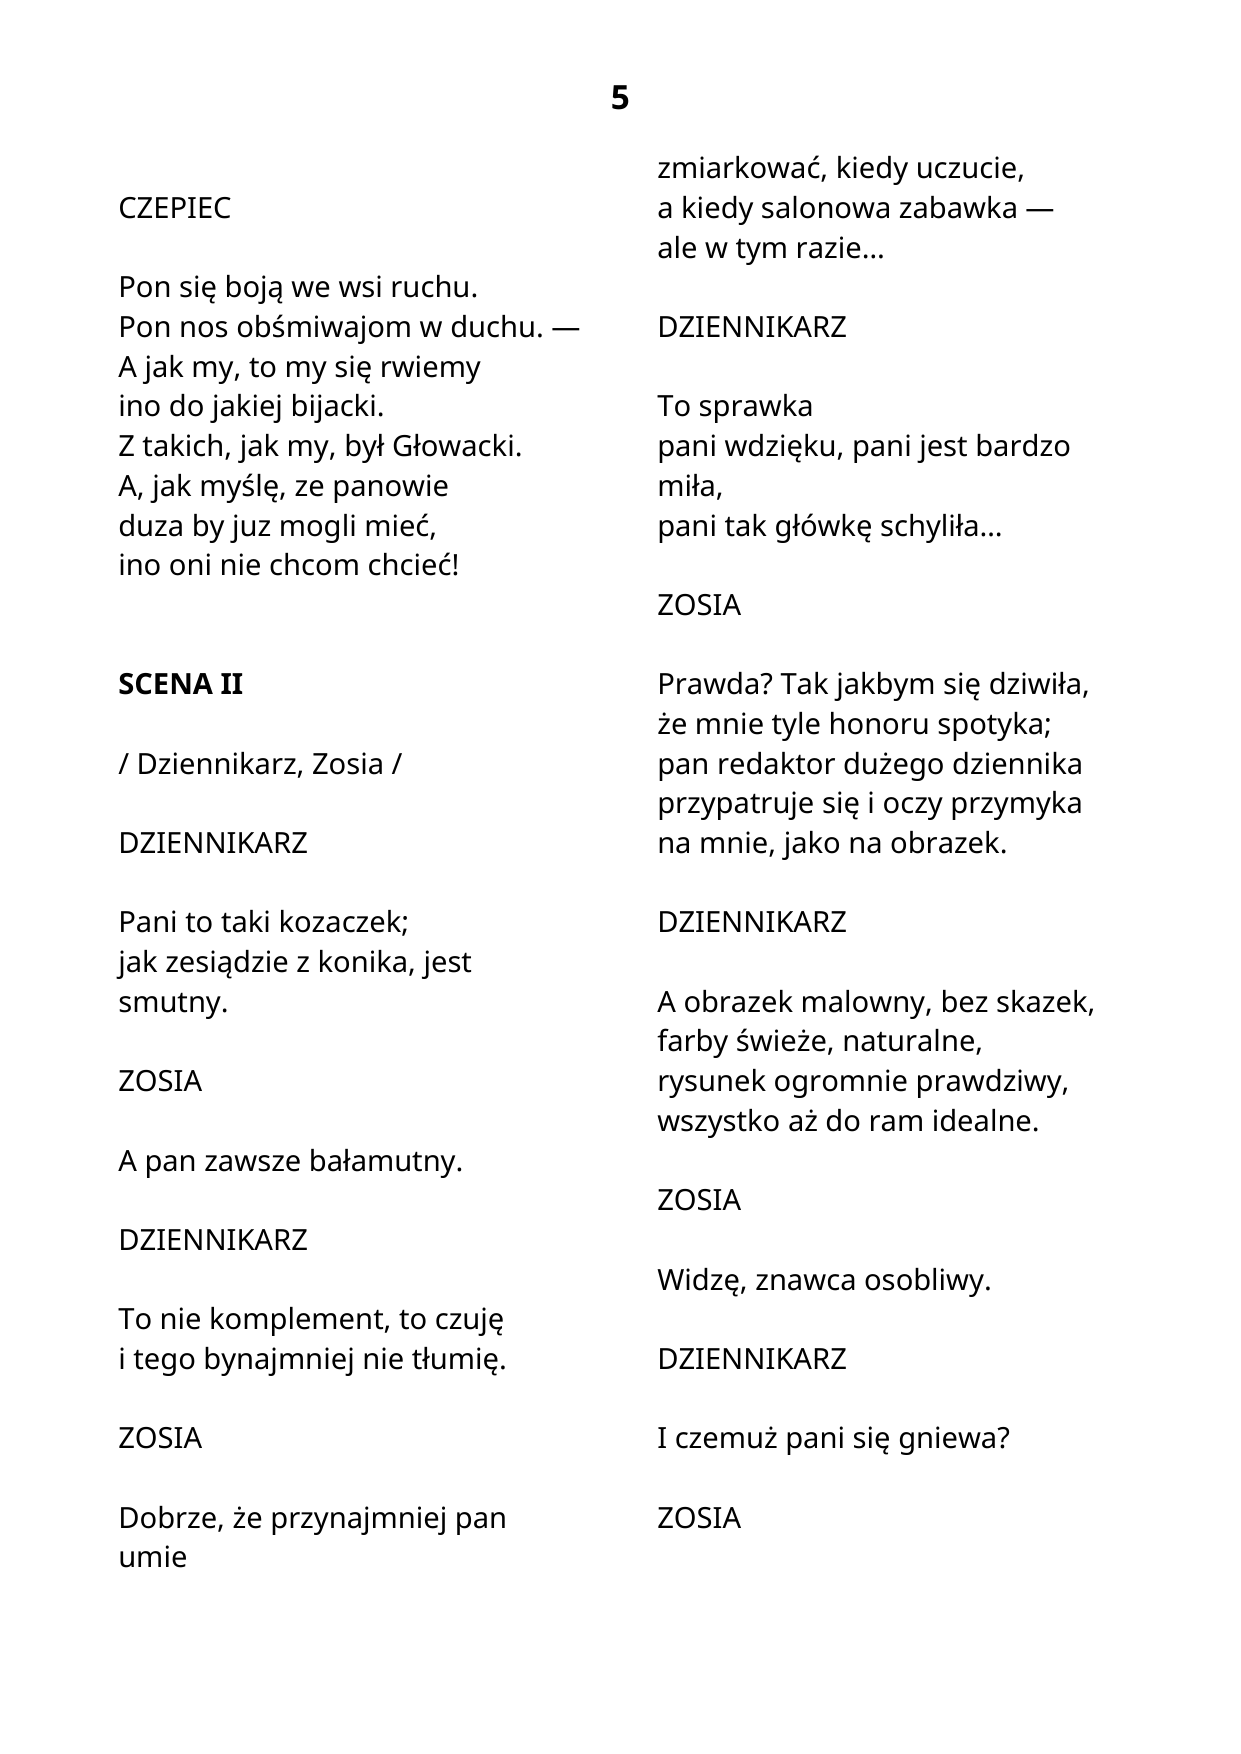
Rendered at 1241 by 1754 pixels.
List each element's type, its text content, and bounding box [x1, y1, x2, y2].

text DZIENNIKARZ [118, 1219, 583, 1259]
text duza by juz mogli mieć, [118, 505, 583, 544]
text że mnie tyle honoru spotyka; [657, 703, 1122, 743]
text wszystko aż do ram idealne. [657, 1100, 1122, 1140]
text ZOSIA [118, 1060, 583, 1100]
text ZOSIA [657, 584, 1122, 624]
text To sprawka [657, 386, 1122, 425]
text zmiarkować, kiedy uczucie, [657, 148, 1122, 187]
text A pan zawsze bałamutny. [118, 1140, 583, 1179]
text ZOSIA [657, 1179, 1122, 1219]
text na mnie, jako na obrazek. [657, 822, 1122, 862]
text SCENA II [118, 663, 583, 703]
text ino do jakiej bijacki. [118, 386, 583, 425]
text pani wdzięku, pani jest bardzo miła, [657, 425, 1122, 505]
text pan redaktor dużego dziennika [657, 743, 1122, 783]
text ino oni nie chcom chcieć! [118, 544, 583, 584]
text jak zesiądzie z konika, jest smutny. [118, 941, 583, 1021]
text pani tak główkę schyliła… [657, 505, 1122, 544]
text Pon nos obśmiwajom w duchu. — [118, 306, 583, 346]
text a kiedy salonowa zabawka — [657, 187, 1122, 227]
text ZOSIA [657, 1497, 1122, 1537]
text A, jak myślę, ze panowie [118, 465, 583, 505]
text Widzę, znawca osobliwy. [657, 1259, 1122, 1298]
text CZEPIEC [118, 187, 583, 227]
text Prawda? Tak jakbym się dziwiła, [657, 663, 1122, 703]
text Z takich, jak my, był Głowacki. [118, 425, 583, 465]
text ale w tym razie… [657, 227, 1122, 267]
text Dobrze, że przynajmniej pan umie [118, 1497, 583, 1576]
text DZIENNIKARZ [657, 1338, 1122, 1378]
text A jak my, to my się rwiemy [118, 346, 583, 386]
text A obrazek malowny, bez skazek, [657, 981, 1122, 1021]
text DZIENNIKARZ [657, 902, 1122, 941]
text farby świeże, naturalne, [657, 1021, 1122, 1060]
text ZOSIA [118, 1418, 583, 1457]
text DZIENNIKARZ [118, 822, 583, 862]
text i tego bynajmniej nie tłumię. [118, 1338, 583, 1378]
text / Dziennikarz, Zosia / [118, 743, 583, 783]
text I czemuż pani się gniewa? [657, 1418, 1122, 1457]
text To nie komplement, to czuję [118, 1298, 583, 1338]
text DZIENNIKARZ [657, 306, 1122, 346]
text Pon się boją we wsi ruchu. [118, 267, 583, 306]
text przypatruje się i oczy przymyka [657, 783, 1122, 822]
text Pani to taki kozaczek; [118, 902, 583, 941]
text rysunek ogromnie prawdziwy, [657, 1060, 1122, 1100]
